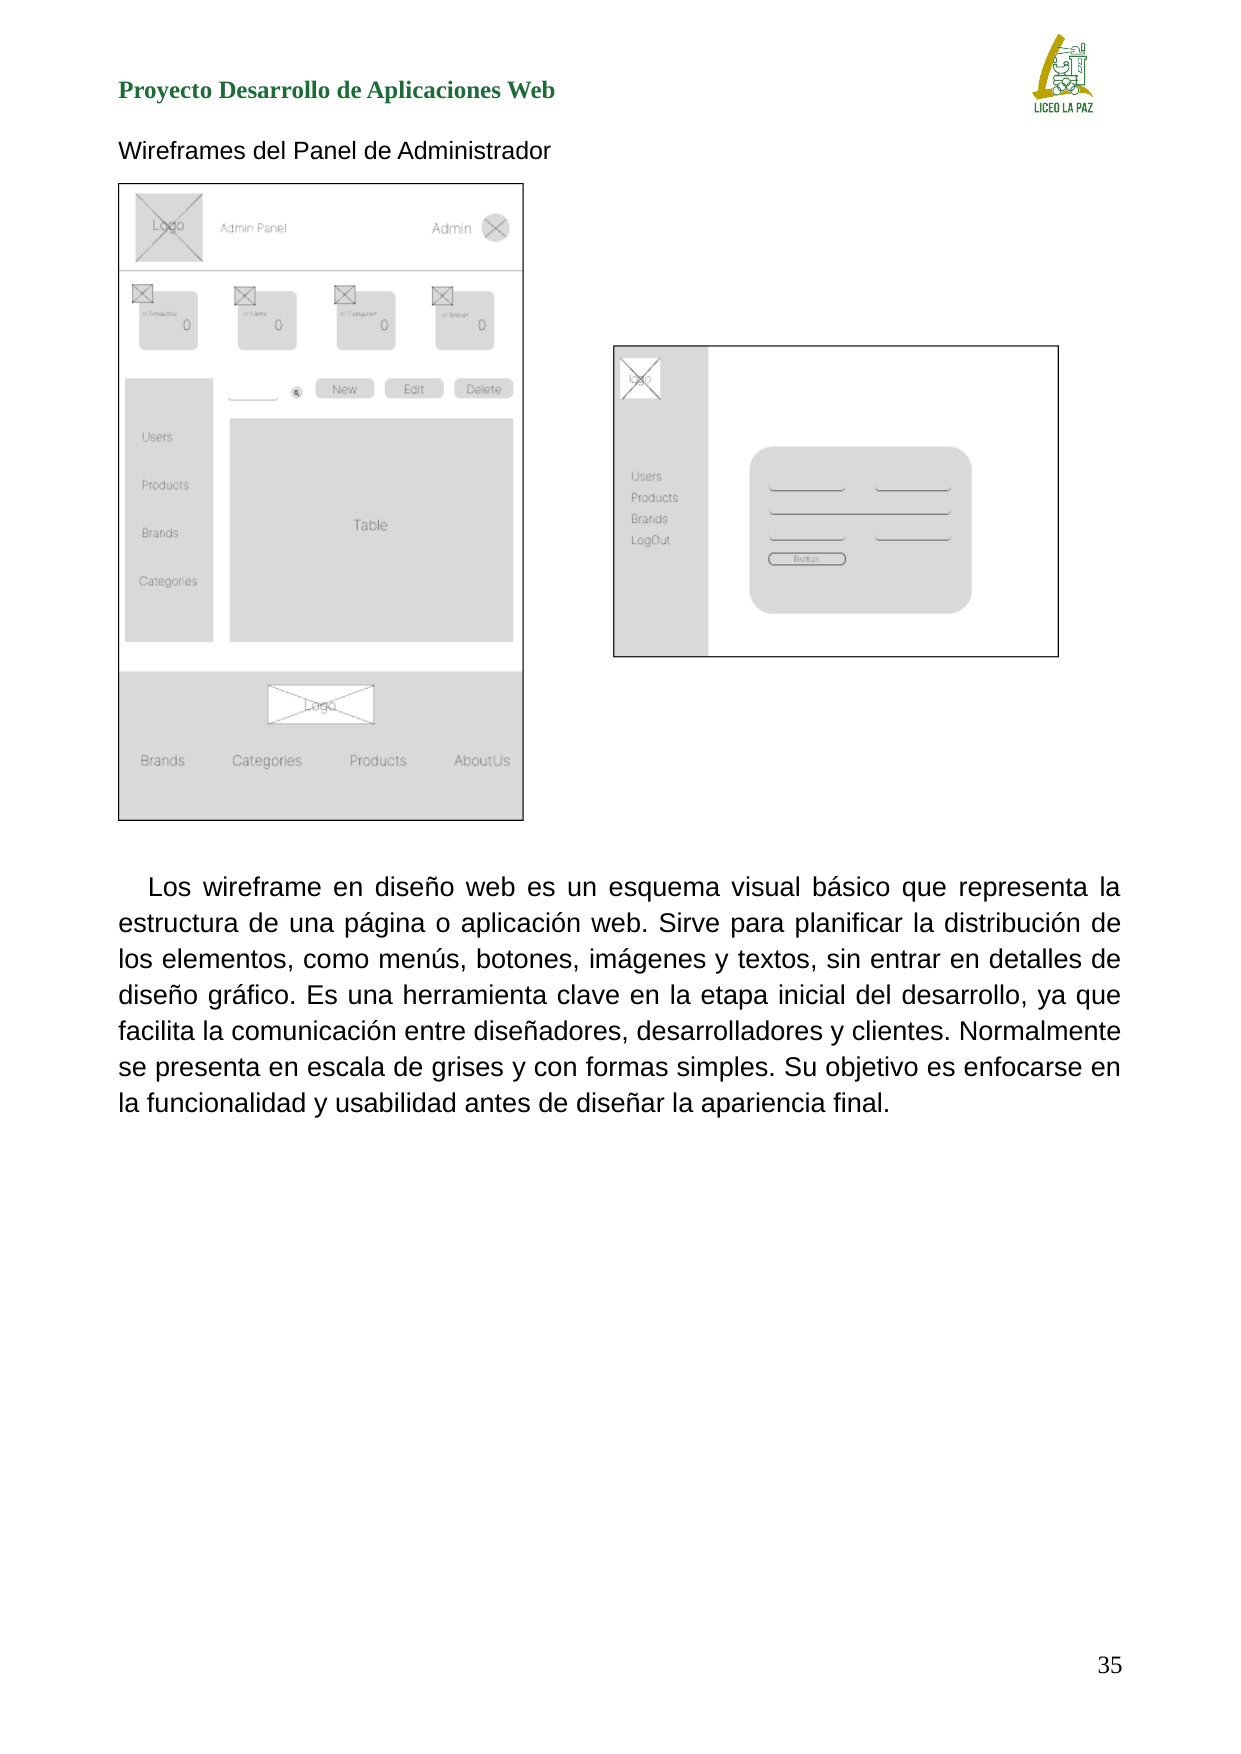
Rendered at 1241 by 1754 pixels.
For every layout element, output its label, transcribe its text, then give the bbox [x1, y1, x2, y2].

picture [118, 183, 1059, 821]
picture [1025, 26, 1100, 121]
text Wireframes del Panel de Administrador [118, 136, 1122, 164]
text Los wireframe en diseño web es un esquema visual básico que representa la estructura de una página o aplicación web. Sirve para planificar la distribución de los elementos, como menús, botones, imágenes y textos, sin entrar en detalles de diseño gráfico. Es una herramienta clave en la etapa inicial del desarrollo, ya que facilita la comunicación entre diseñadores, desarrolladores y clientes. Normalmente se presenta en escala de grises y con formas simples. Su objetivo es enfocarse en la funcionalidad y usabilidad antes de diseñar la apariencia final. [118, 871, 1122, 1118]
